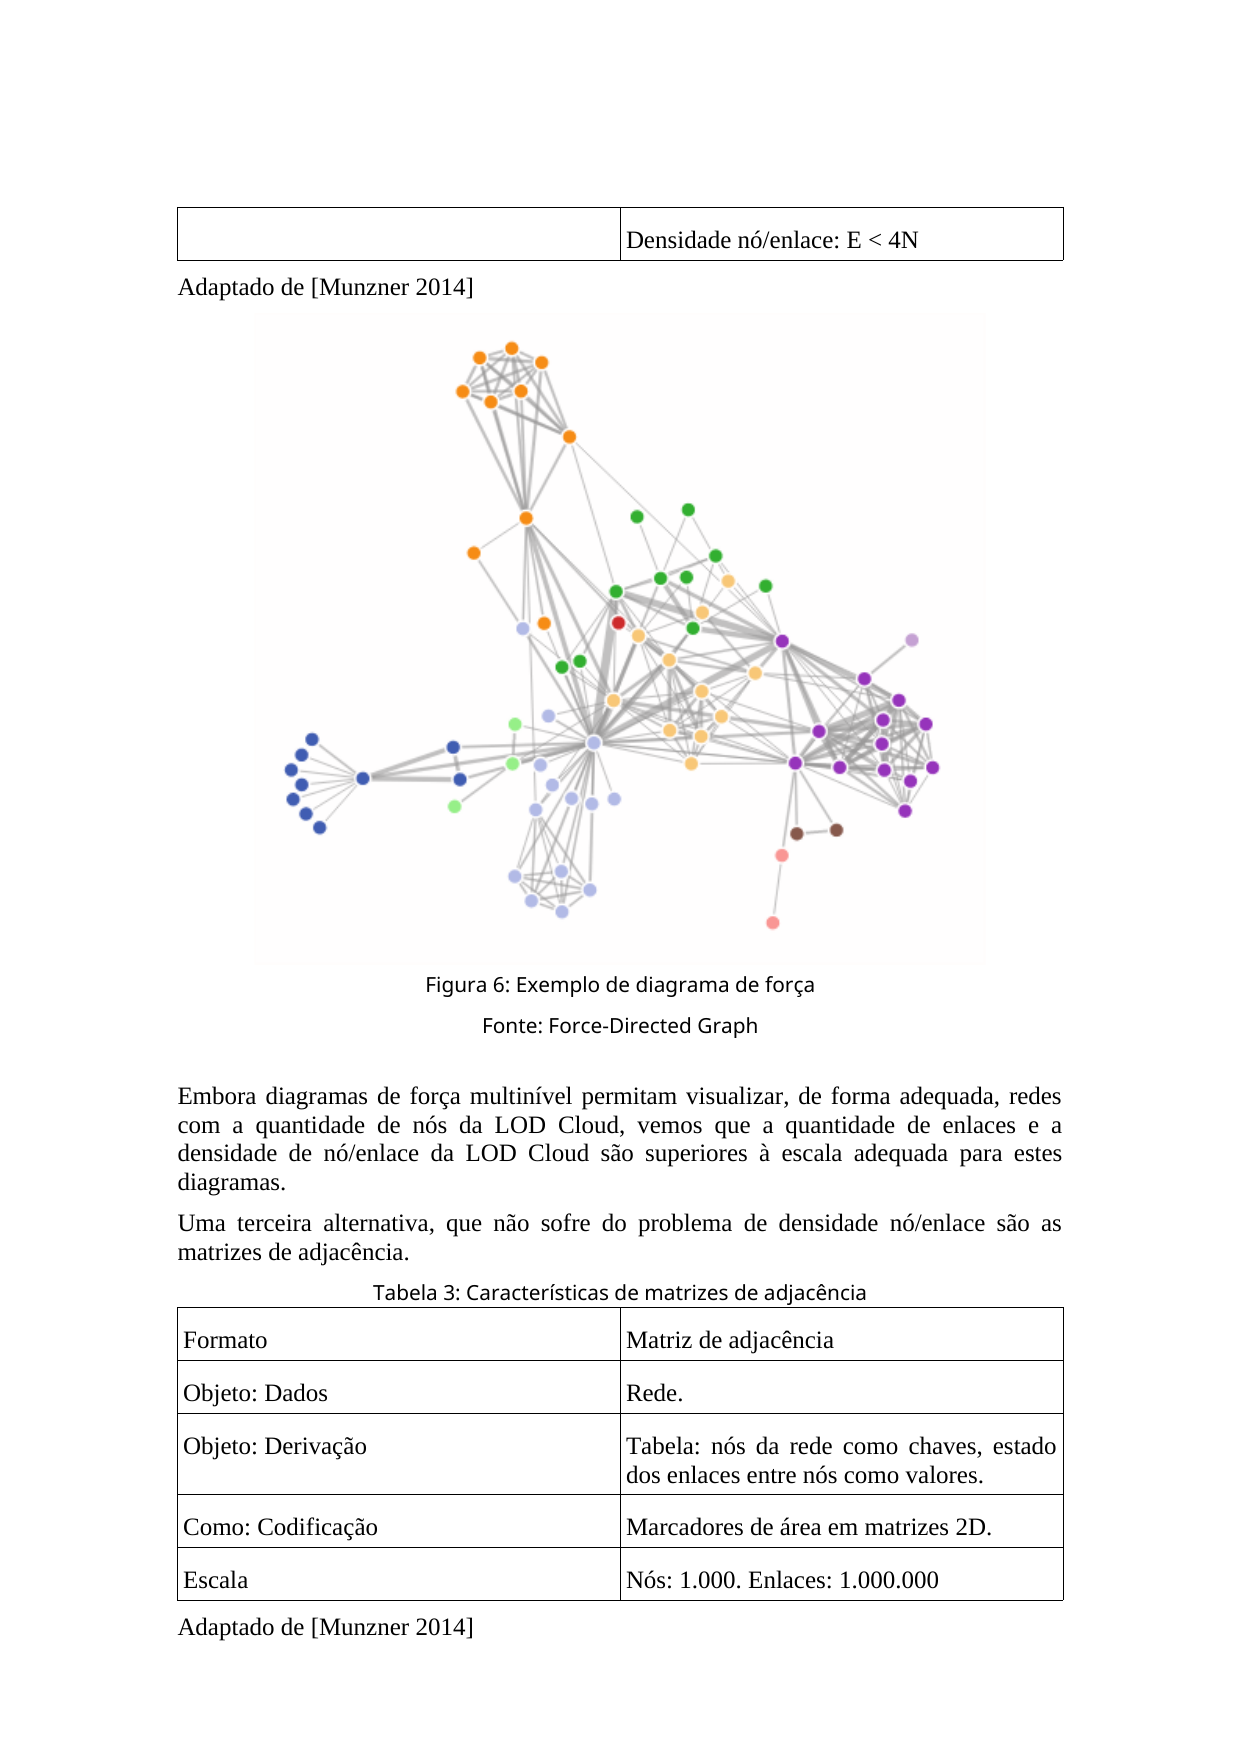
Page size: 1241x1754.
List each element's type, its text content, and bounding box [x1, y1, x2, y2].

text Adaptado de [Munzner 2014] [177, 1612, 1063, 1641]
table_cell Objeto: Derivação [178, 1414, 620, 1494]
table_header Formato [178, 1308, 620, 1360]
table_cell Como: Codificação [178, 1495, 620, 1547]
text Fonte: Force-Directed Graph [254, 1011, 986, 1040]
table_cell Rede. [621, 1361, 1063, 1413]
text Adaptado de [Munzner 2014] [177, 272, 1063, 301]
table_cell Marcadores de área em matrizes 2D. [621, 1495, 1063, 1547]
table_cell Tabela: nós da rede como chaves, estado dos enlaces entre nós como valores. [621, 1414, 1063, 1494]
table_cell Escala [178, 1548, 620, 1600]
text Uma terceira alternativa, que não sofre do problema de densidade nó/enlace são as matrizes de adjacência. [177, 1208, 1063, 1266]
text Tabela 3: Características de matrizes de adjacência [177, 1278, 1063, 1307]
text Figura 6: Exemplo de diagrama de força [254, 965, 986, 999]
table_cell Densidade nó/enlace: E < 4N [621, 208, 1063, 259]
table_cell Nós: 1.000. Enlaces: 1.000.000 [621, 1548, 1063, 1600]
table_cell [178, 208, 620, 259]
table_header Matriz de adjacência [621, 1308, 1063, 1360]
table_cell Objeto: Dados [178, 1361, 620, 1413]
picture [254, 313, 986, 965]
text Embora diagramas de força multinível permitam visualizar, de forma adequada, redes com a quantidade de nós da LOD Cloud, vemos que a quantidade de enlaces e a densidade de nó/enlace da LOD Cloud são superiores à escala adequada para estes diagramas. [177, 1081, 1063, 1196]
